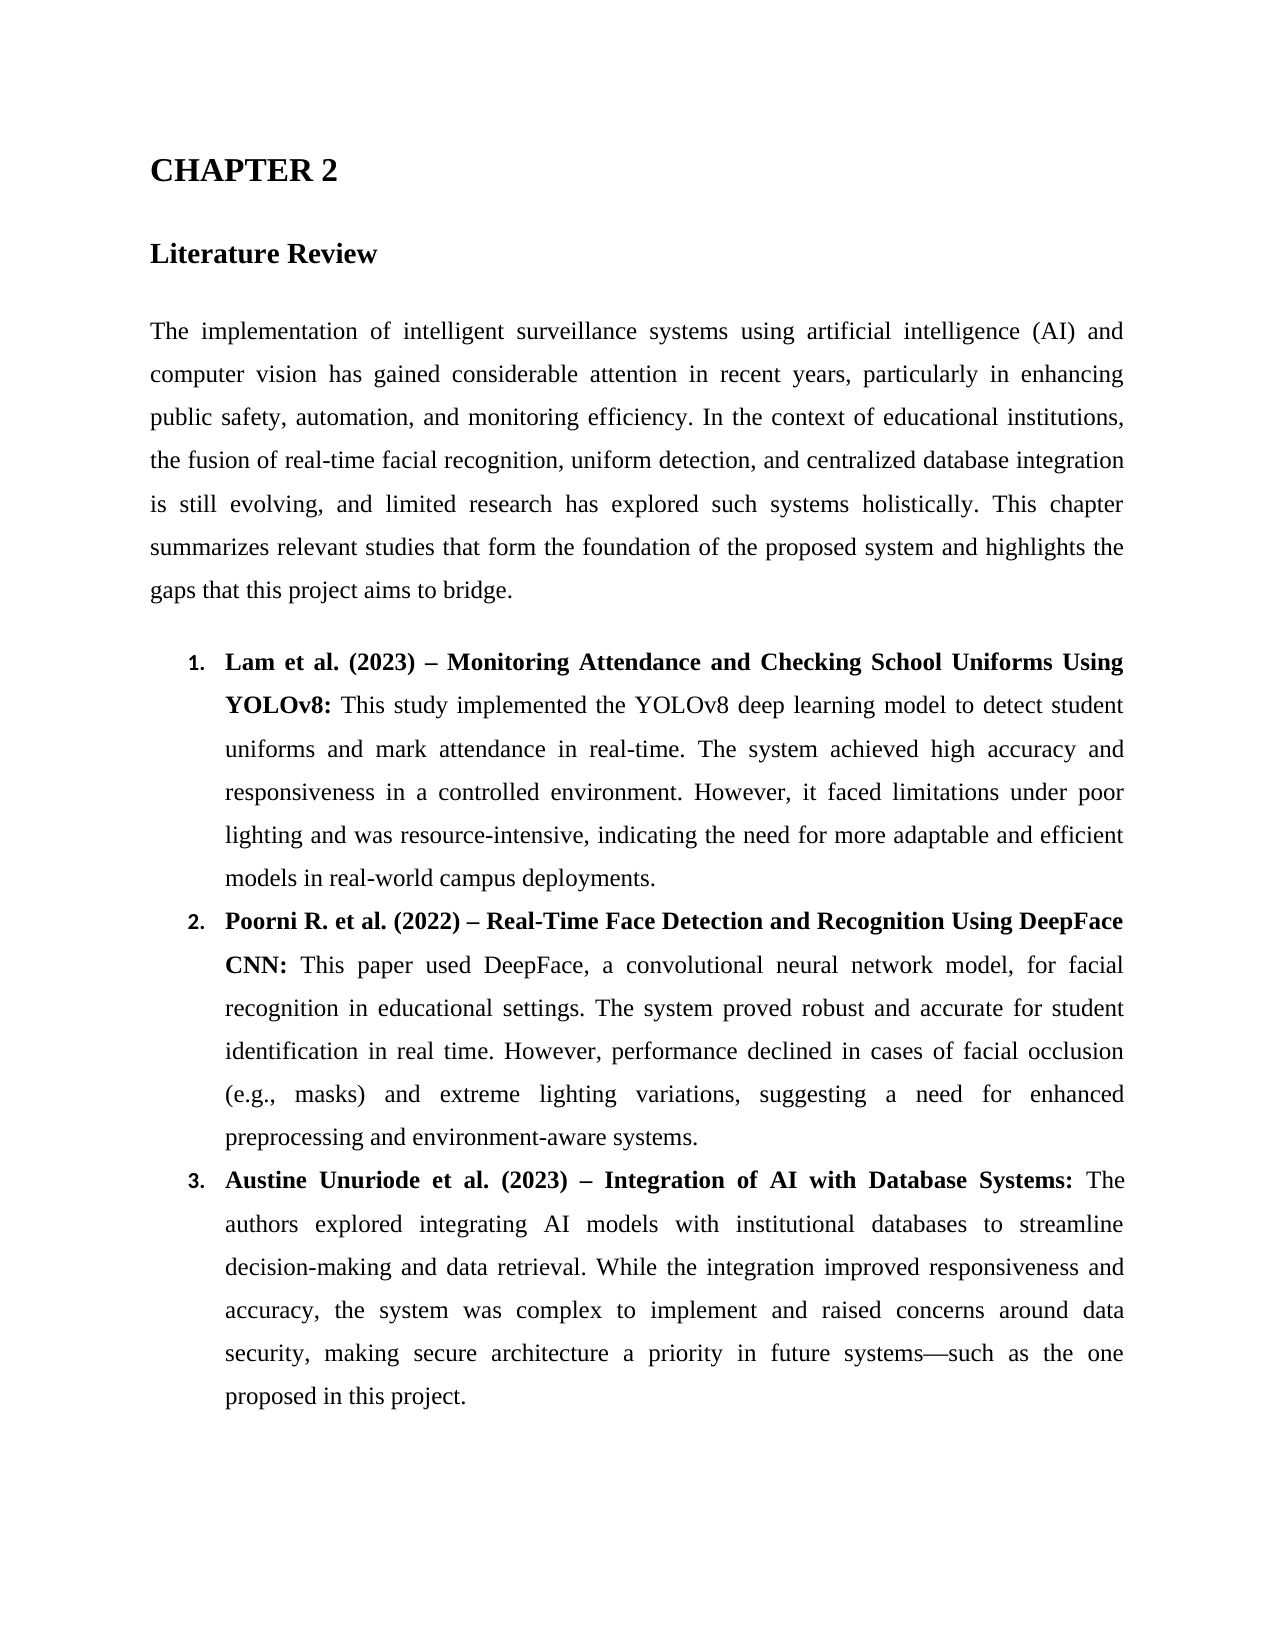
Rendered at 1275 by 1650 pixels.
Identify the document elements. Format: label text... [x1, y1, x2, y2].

subtitle Lam et al. (2023) – Monitoring Attendance and Checking School Uniforms Using YOLOv8: This study implemented the YOLOv8 deep learning model to detect student uniforms and mark attendance in real-time. The system achieved high accuracy and responsiveness in a controlled environment. However, it faced limitations under poor lighting and was resource-intensive, indicating the need for more adaptable and efficient models in real-world campus deployments. [187, 647, 1125, 892]
subtitle Poorni R. et al. (2022) – Real-Time Face Detection and Recognition Using DeepFace CNN: This paper used DeepFace, a convolutional neural network model, for facial recognition in educational settings. The system proved robust and accurate for student identification in real time. However, performance declined in cases of facial occlusion (e.g., masks) and extreme lighting variations, suggesting a need for enhanced preprocessing and environment-aware systems. [187, 906, 1125, 1151]
text CHAPTER 2 [150, 150, 1125, 188]
list Austine Unuriode et al. (2023) – Integration of AI with Database Systems: The authors explored integrating AI models with institutional databases to streamline decision-making and data retrieval. While the integration improved responsiveness and accuracy, the system was complex to implement and raised concerns around data security, making secure architecture a priority in future systems—such as the one proposed in this project. [187, 1165, 1125, 1410]
text Literature Review [150, 237, 1125, 270]
text The implementation of intelligent surveillance systems using artificial intelligence (AI) and computer vision has gained considerable attention in recent years, particularly in enhancing public safety, automation, and monitoring efficiency. In the context of educational institutions, the fusion of real-time facial recognition, uniform detection, and centralized database integration is still evolving, and limited research has explored such systems holistically. This chapter summarizes relevant studies that form the foundation of the proposed system and highlights the gaps that this project aims to bridge. [150, 316, 1125, 604]
